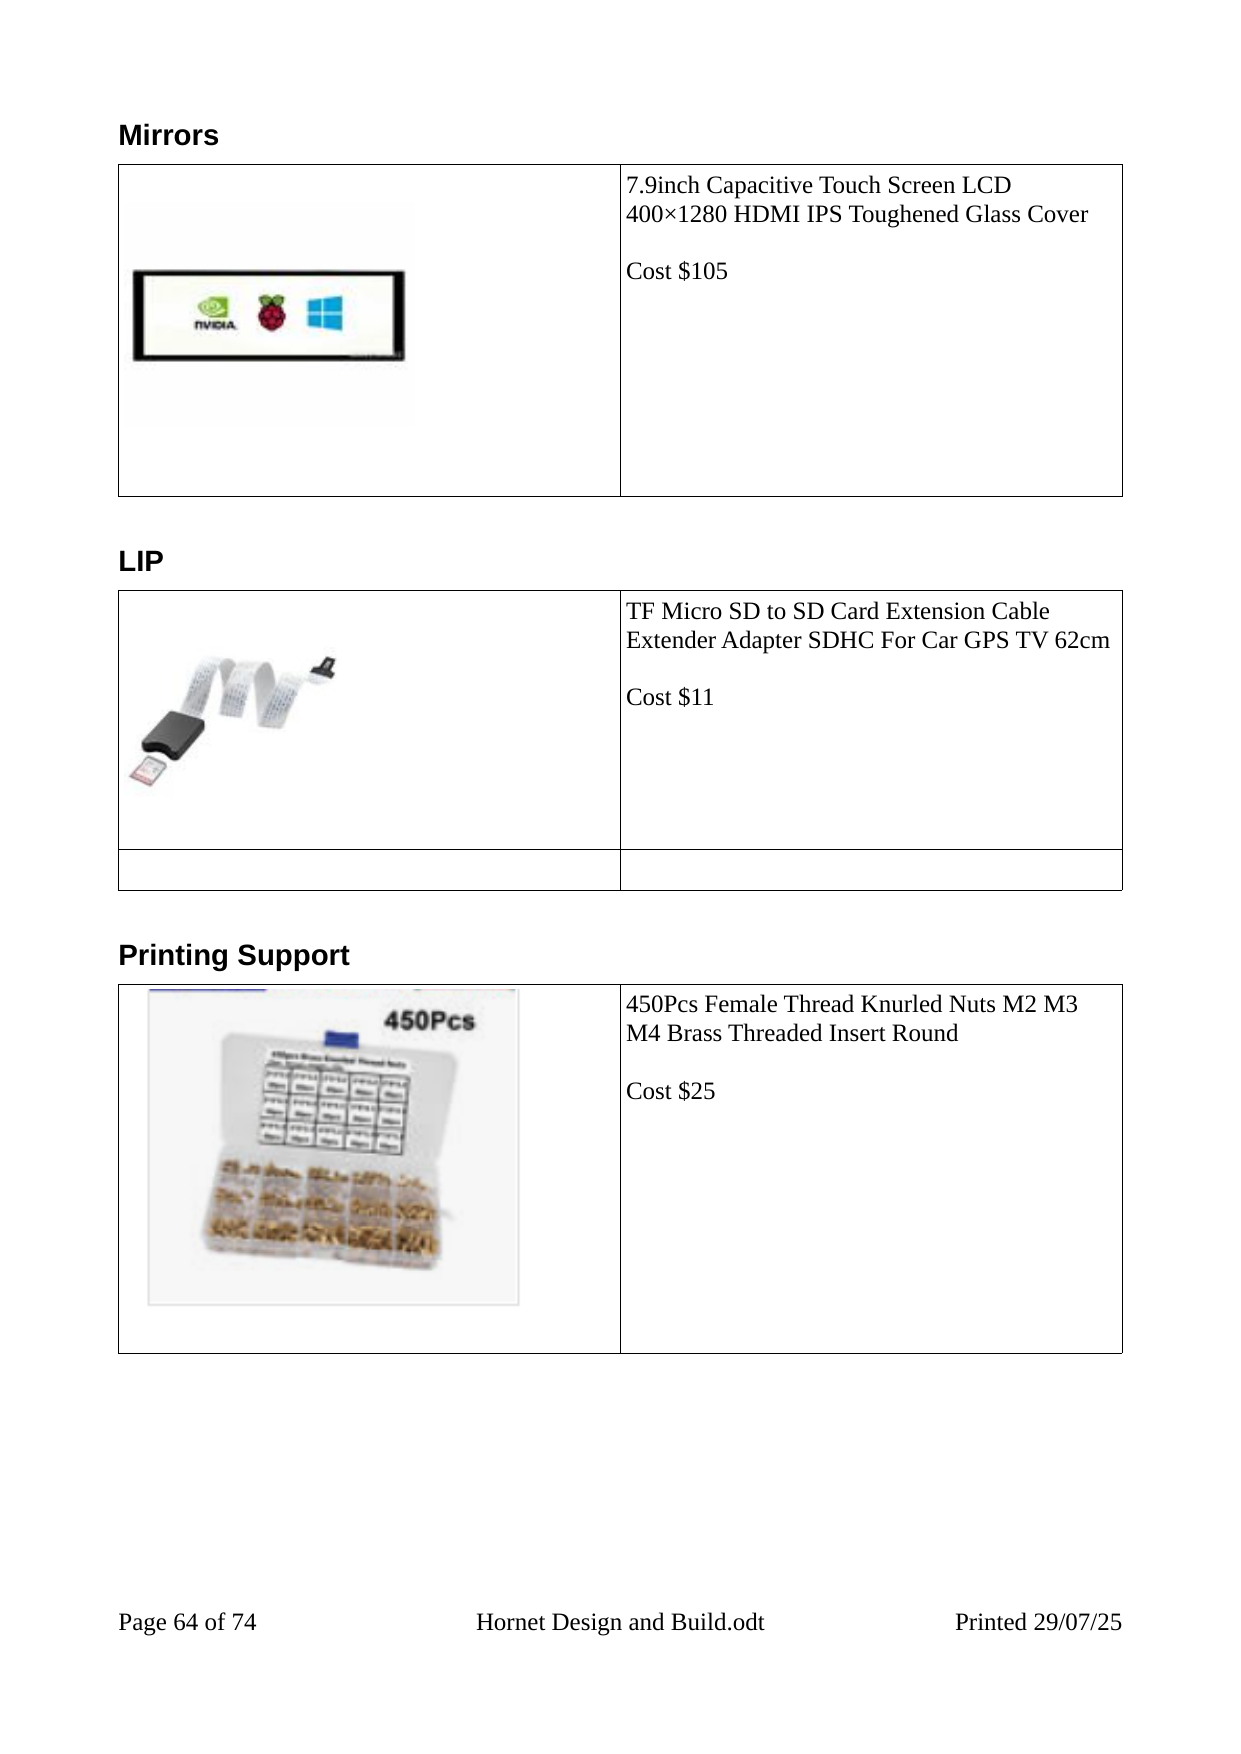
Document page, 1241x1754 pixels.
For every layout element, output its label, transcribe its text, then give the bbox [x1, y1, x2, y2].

table_header 7.9inch Capacitive Touch Screen LCD 400×1280 HDMI IPS Toughened Glass Cover Cost $105 [621, 165, 1122, 496]
table_header [119, 985, 620, 1353]
subtitle LIP [118, 544, 1122, 578]
picture [123, 596, 343, 815]
table_header [119, 165, 620, 496]
subtitle Printing Support [118, 937, 1122, 971]
picture [123, 170, 416, 462]
table_header TF Micro SD to SD Card Extension Cable Extender Adapter SDHC For Car GPS TV 62cm Cost $11 [621, 591, 1122, 849]
table_header 450Pcs Female Thread Knurled Nuts M2 M3 M4 Brass Threaded Insert Round Cost $25 [621, 985, 1122, 1353]
table_header [119, 591, 620, 849]
picture [123, 989, 541, 1319]
table_cell [621, 850, 1122, 890]
subtitle Mirrors [118, 118, 1122, 152]
table_cell [119, 850, 620, 890]
